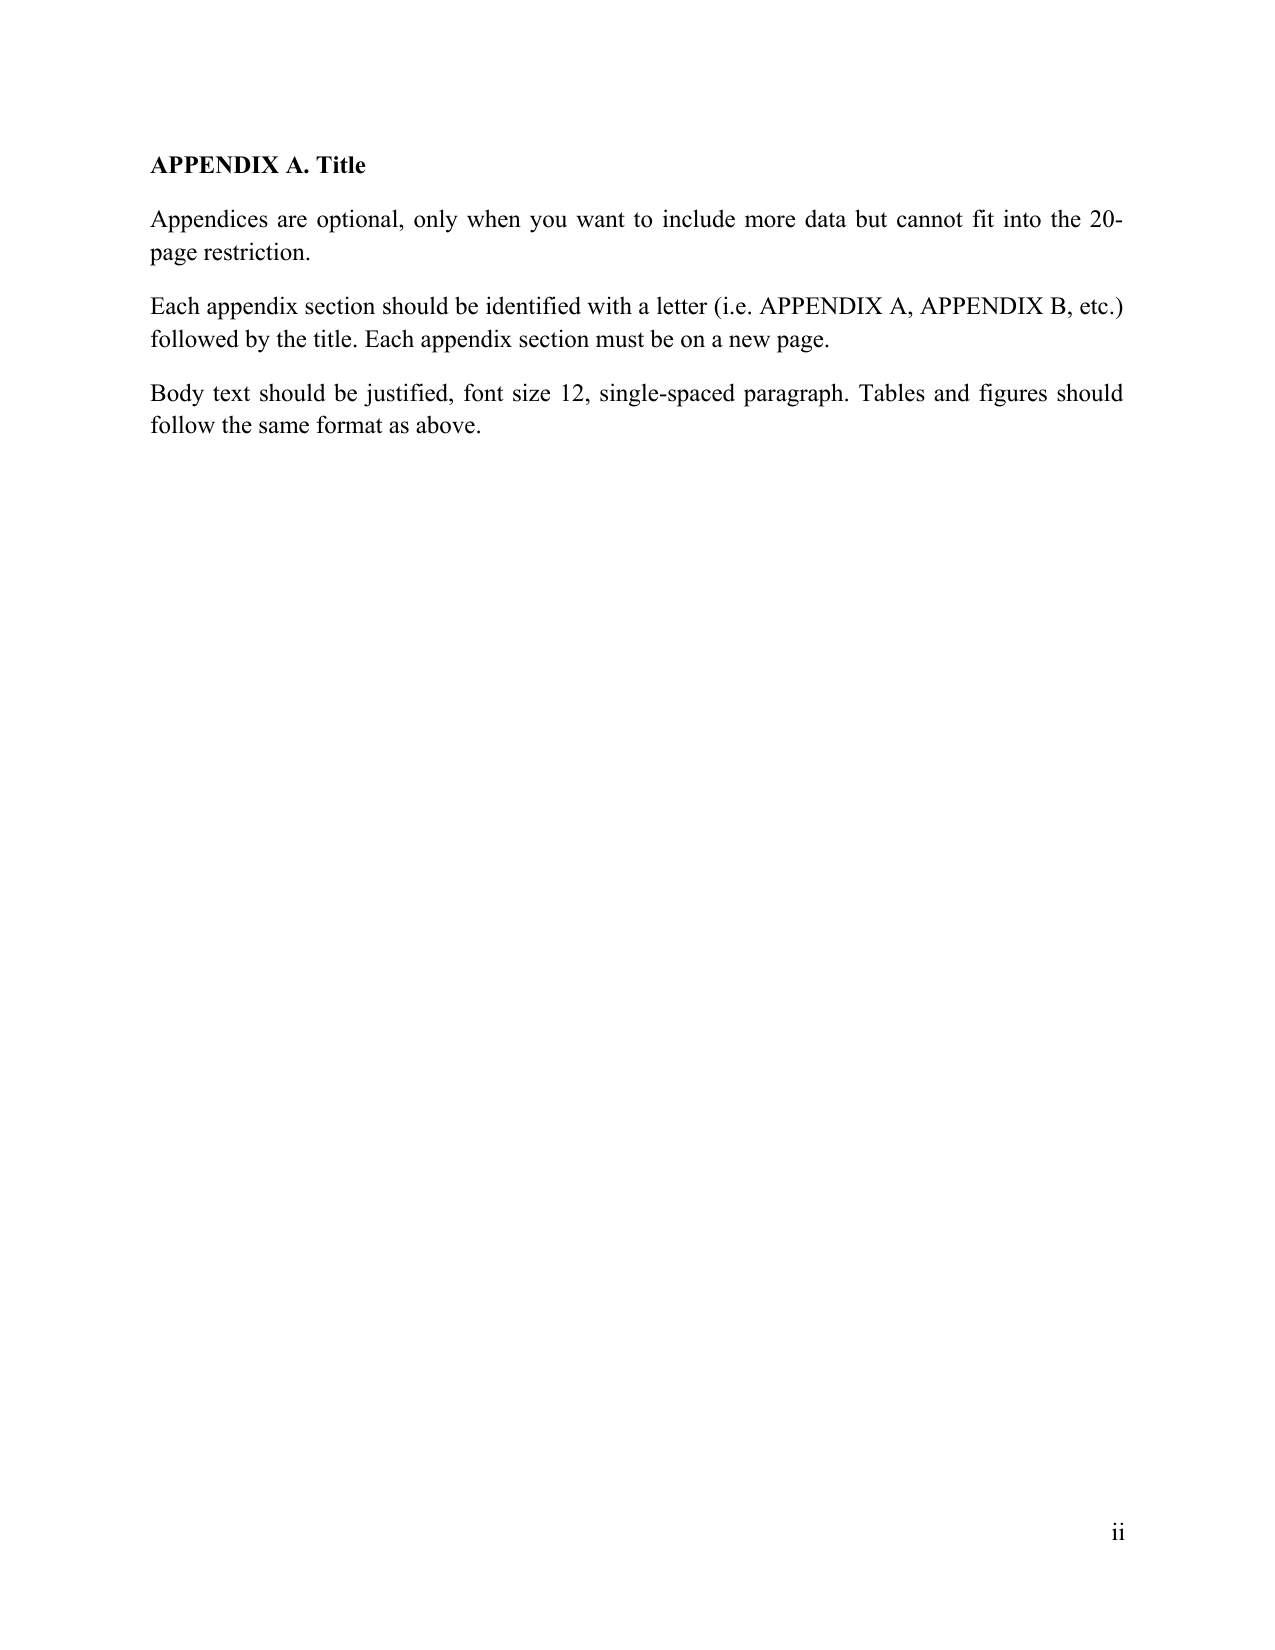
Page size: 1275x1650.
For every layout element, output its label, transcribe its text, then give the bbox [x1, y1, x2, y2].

text Body text should be justified, font size 12, single-spaced paragraph. Tables and figures should follow the same format as above. [150, 378, 1125, 439]
text Each appendix section should be identified with a letter (i.e. APPENDIX A, APPENDIX B, etc.) followed by the title. Each appendix section must be on a new page. [150, 291, 1125, 352]
subtitle APPENDIX A. Title [150, 150, 1050, 179]
text Appendices are optional, only when you want to include more data but cannot fit into the 20-page restriction. [150, 204, 1125, 266]
